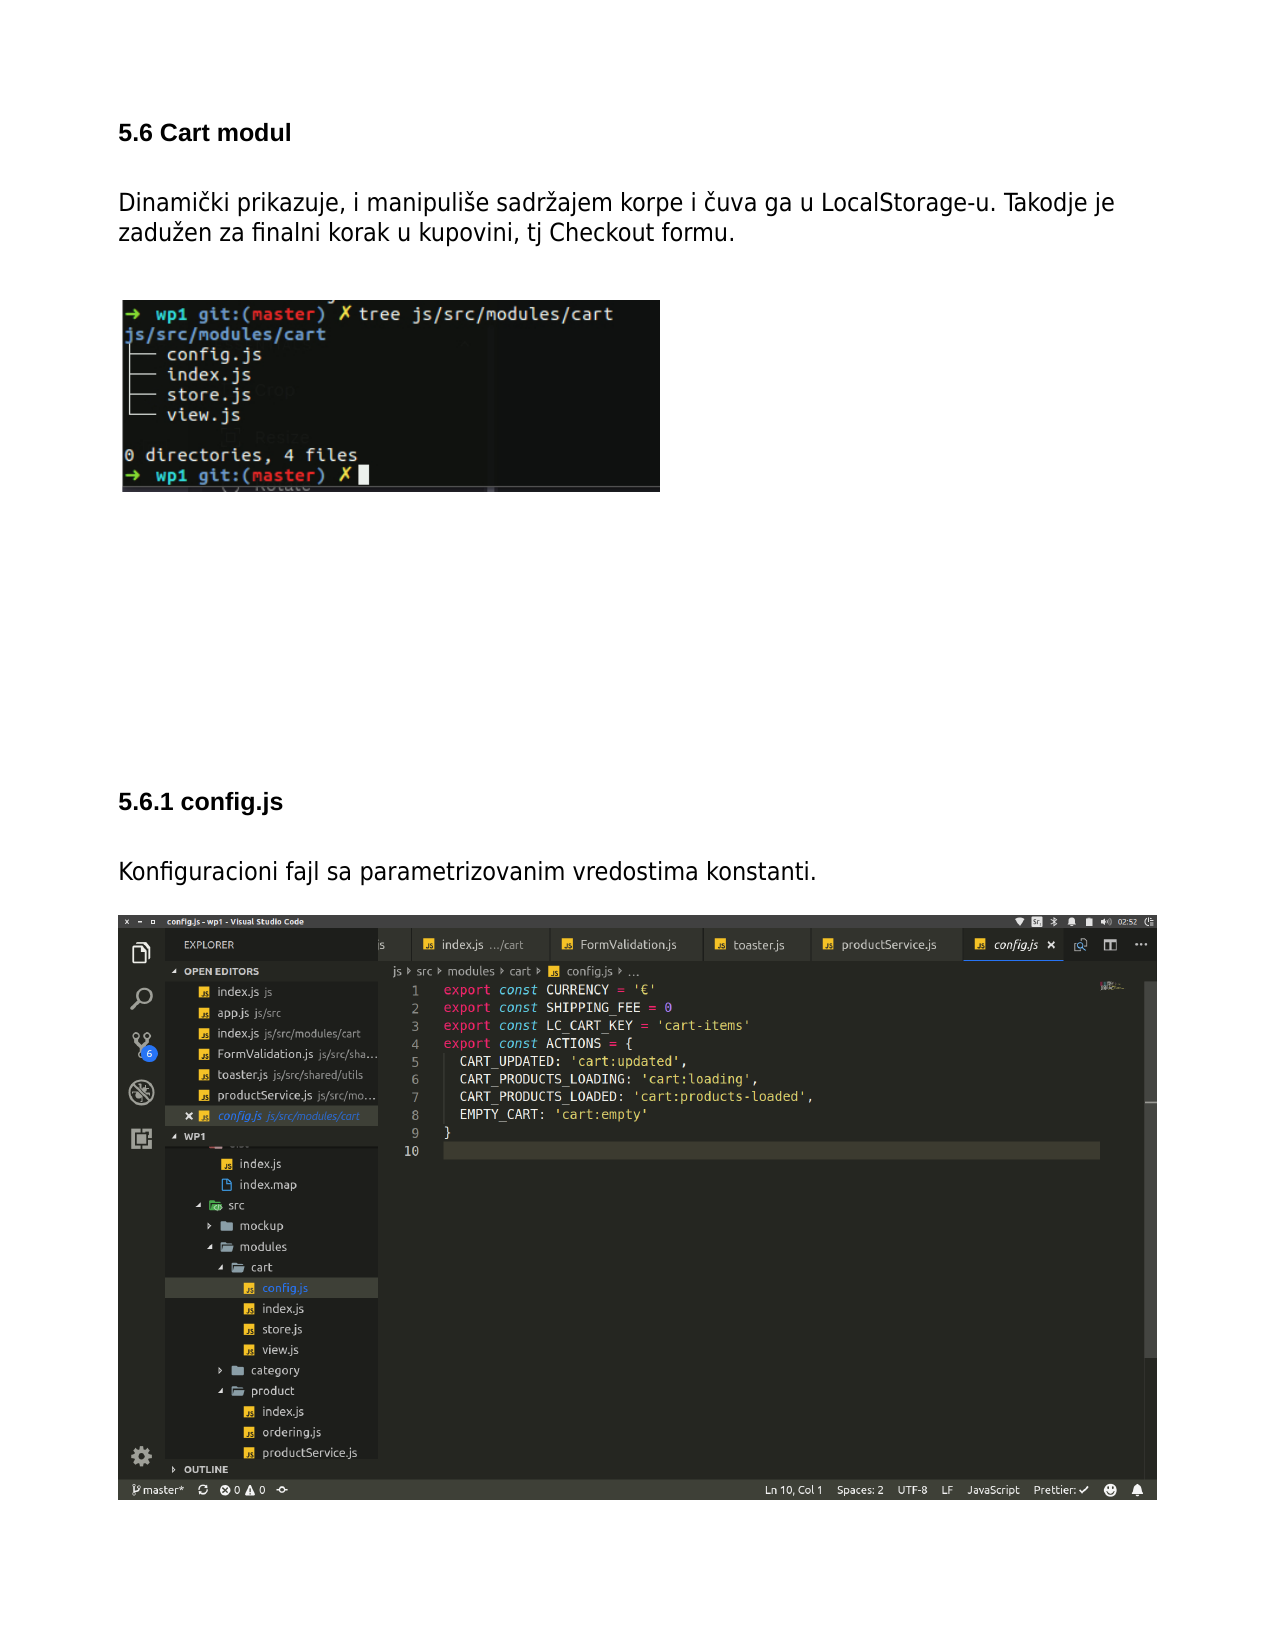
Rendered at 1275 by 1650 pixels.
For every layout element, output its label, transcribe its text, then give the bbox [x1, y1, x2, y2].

text Konfiguracioni fajl sa parametrizovanim vredostima konstanti. [118, 857, 1157, 886]
subtitle 5.6 Cart modul [118, 118, 1157, 147]
subtitle 5.6.1 config.js [118, 786, 1157, 815]
text Dinamički prikazuje, i manipuliše sadržajem korpe i čuva ga u LocalStorage-u. Takodje je zadužen za finalni korak u kupovini, tj Checkout formu. [118, 188, 1157, 247]
picture [122, 300, 660, 492]
picture [118, 915, 1157, 1500]
